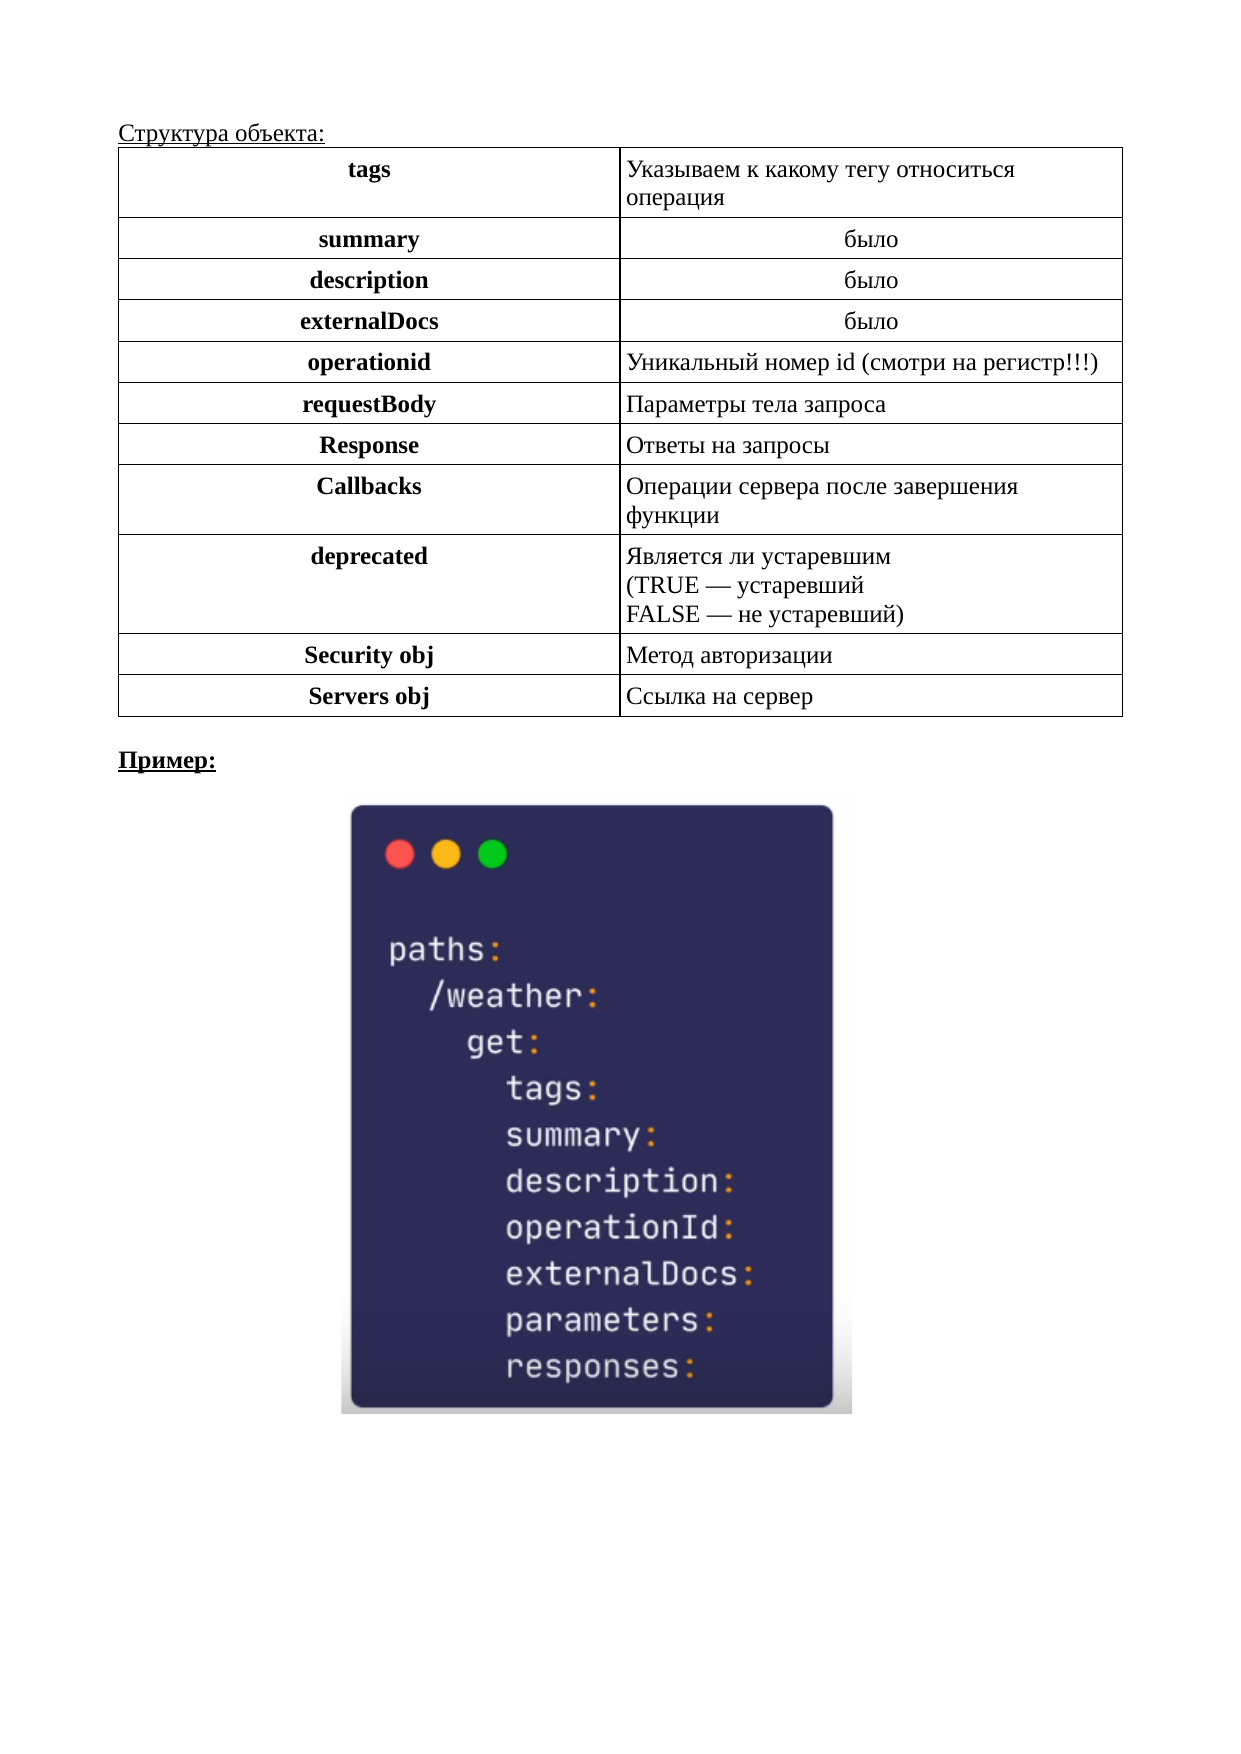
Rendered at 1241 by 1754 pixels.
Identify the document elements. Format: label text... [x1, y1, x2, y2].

table_cell deprecated [119, 535, 619, 633]
table_cell Servers obj [119, 675, 619, 716]
table_cell Уникальный номер id (смотри на регистр!!!) [621, 342, 1122, 382]
table_header tags [119, 148, 619, 217]
table_cell было [621, 218, 1122, 258]
table_cell externalDocs [119, 300, 619, 341]
table_cell Ссылка на сервер [621, 675, 1122, 716]
table_cell Ответы на запросы [621, 424, 1122, 464]
table_cell Операции сервера после завершения функции [621, 465, 1122, 534]
table_cell Security obj [119, 634, 619, 674]
table_cell было [621, 259, 1122, 299]
table_cell Callbacks [119, 465, 619, 534]
picture [341, 793, 853, 1414]
table_cell requestBody [119, 383, 619, 423]
table_cell было [621, 300, 1122, 341]
table_cell Является ли устаревшим (TRUE — устаревший FALSE — не устаревший) [621, 535, 1122, 633]
text Структура объекта: [118, 118, 1122, 147]
table_cell Параметры тела запроса [621, 383, 1122, 423]
table_header Указываем к какому тегу относиться операция [621, 148, 1122, 217]
table_cell summary [119, 218, 619, 258]
table_cell operationid [119, 342, 619, 382]
table_cell description [119, 259, 619, 299]
table_cell Метод авторизации [621, 634, 1122, 674]
table_cell Response [119, 424, 619, 464]
text Пример: [118, 745, 1122, 774]
